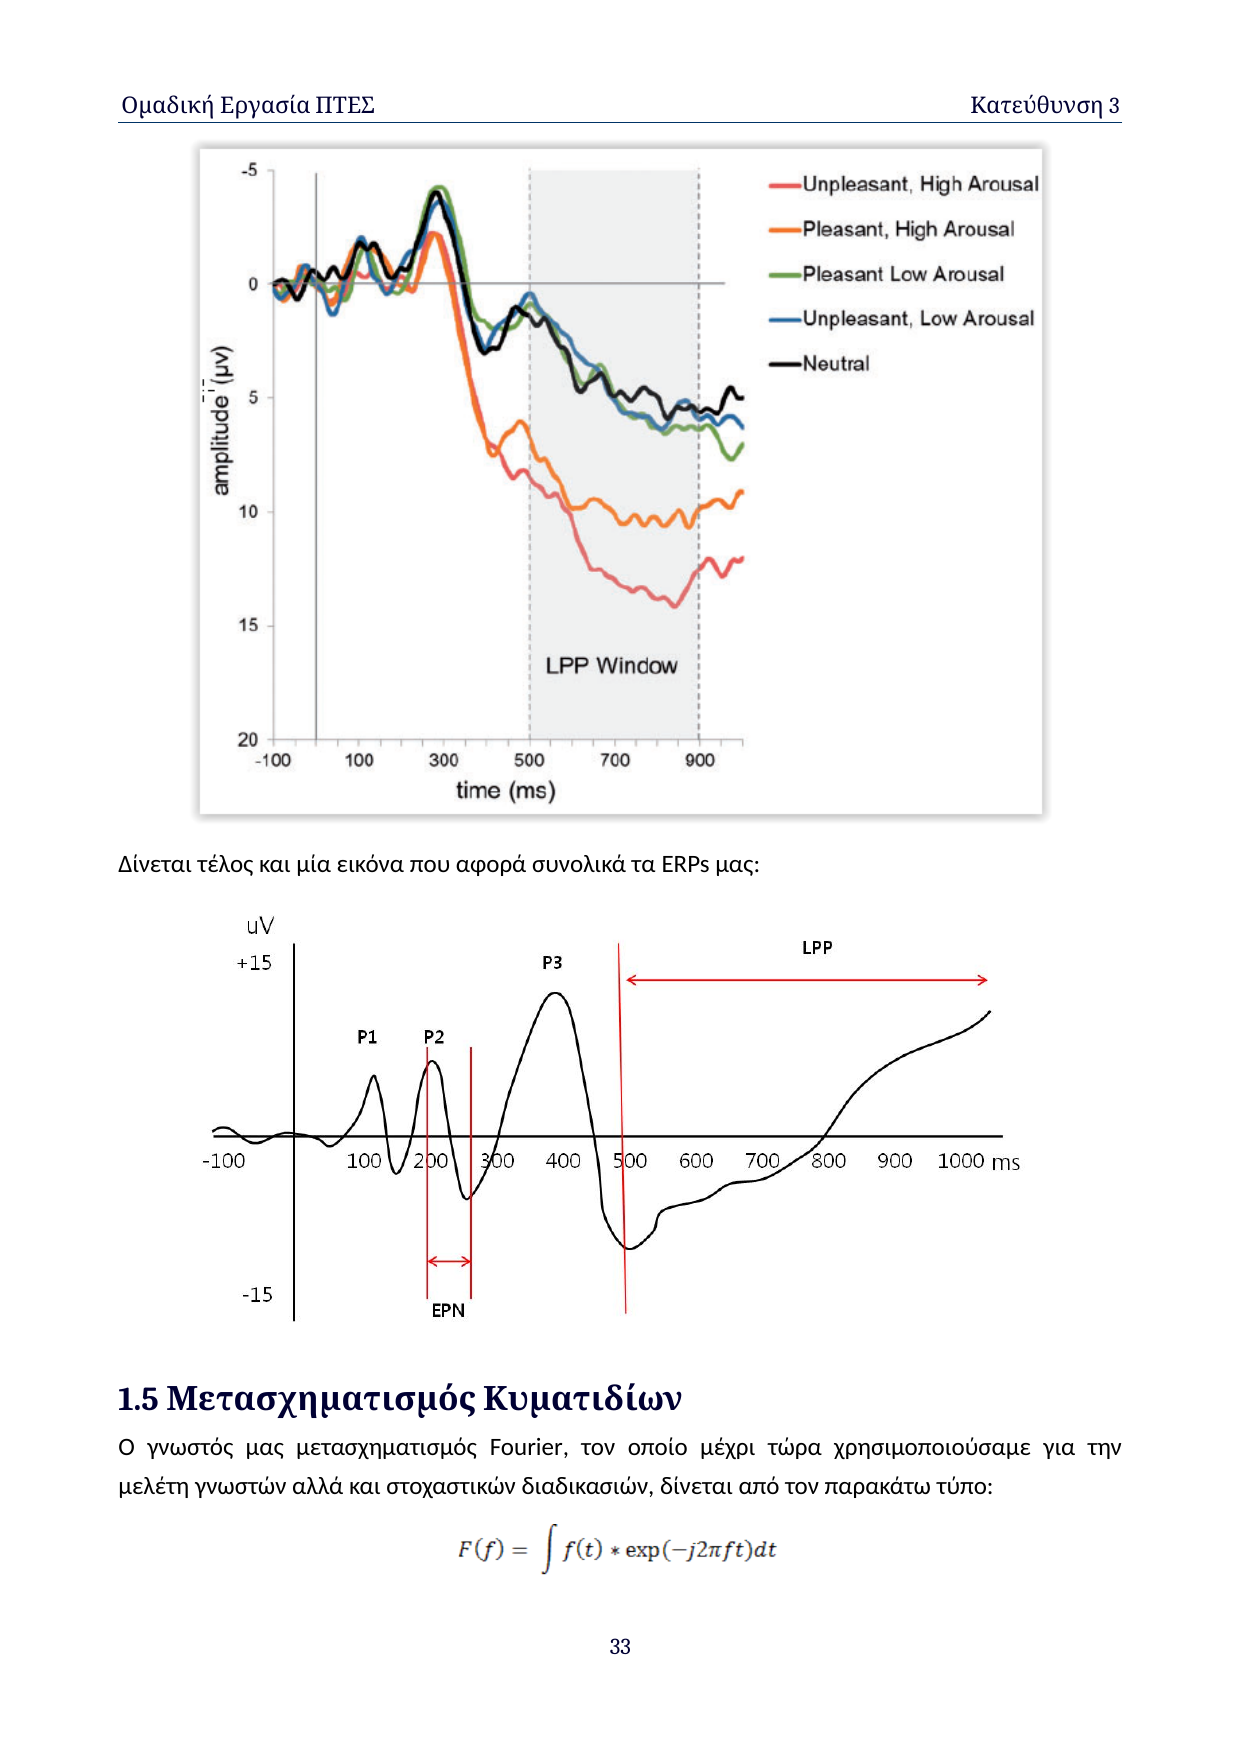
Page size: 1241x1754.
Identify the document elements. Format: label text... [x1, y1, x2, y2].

text Δίνεται τέλος και μία εικόνα που αφορά συνολικά τα ERPs μας: [118, 848, 1122, 879]
subtitle Μετασχηματισμός Κυματιδίων [118, 1380, 1122, 1418]
picture [458, 1524, 782, 1581]
text Ο γνωστός μας μετασχηματισμός Fourier, τον οποίο μέχρι τώρα χρησιμοποιούσαμε για την μελέτη γνωστών αλλά και στοχαστικών διαδικασιών, δίνεται από τον παρακάτω τύπο: [118, 1431, 1122, 1501]
picture [188, 902, 1052, 1336]
picture [188, 137, 1053, 825]
